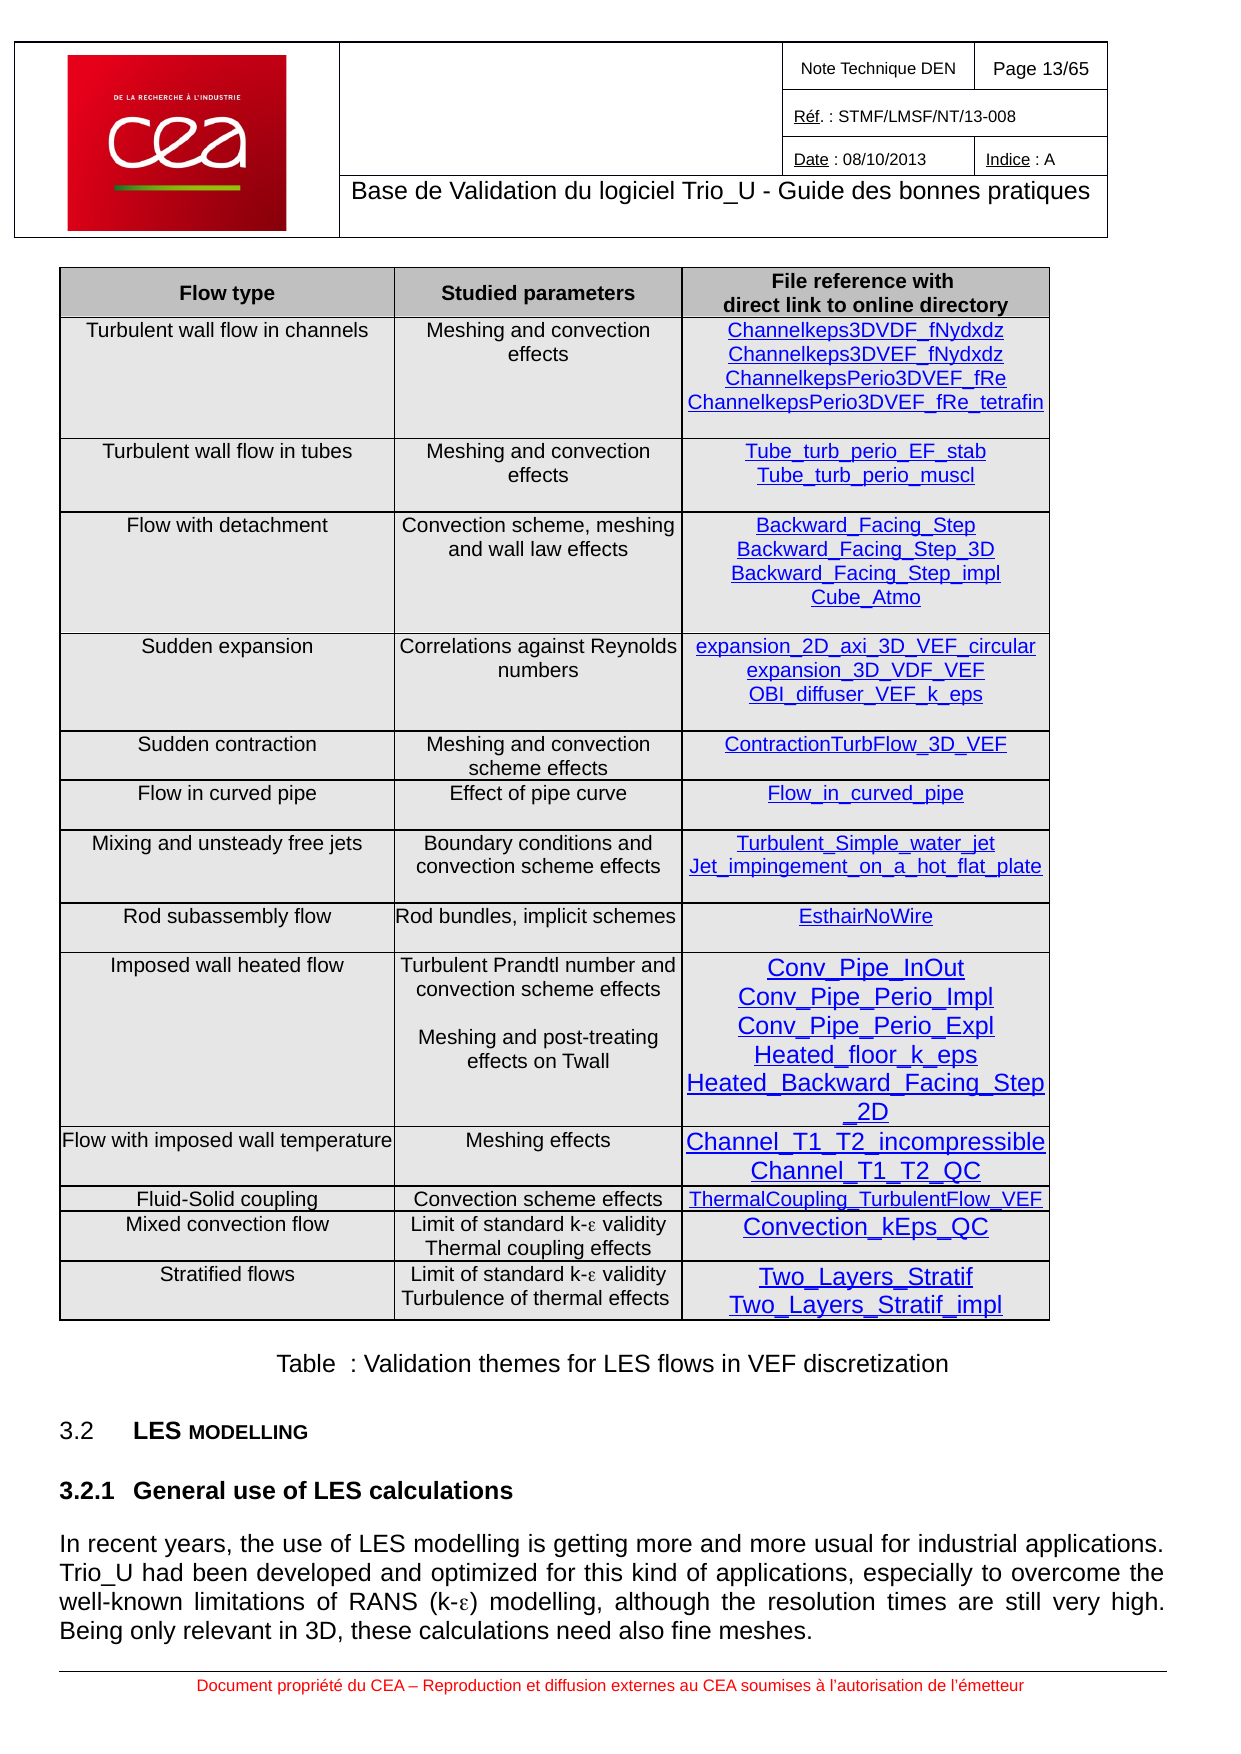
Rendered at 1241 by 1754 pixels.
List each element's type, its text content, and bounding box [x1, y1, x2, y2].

table_cell Flow_in_curved_pipe [683, 781, 1049, 829]
text In recent years, the use of LES modelling is getting more and more usual for industrial applications. Trio_U had been developed and optimized for this kind of applications, especially to overcome the well-known limitations of RANS (k-) modelling, although the resolution times are still very high. Being only relevant in 3D, these calculations need also fine meshes. [59, 1529, 1167, 1644]
table_header Flow type [61, 268, 394, 316]
table_cell Convection scheme effects [395, 1187, 681, 1210]
table_cell Convection_kEps_QC [683, 1212, 1049, 1260]
table_cell Two_Layers_Stratif Two_Layers_Stratif_impl [683, 1262, 1049, 1319]
table_cell Sudden expansion [61, 634, 394, 730]
table_cell Meshing and convection scheme effects [395, 732, 681, 779]
subtitle LES modelling [59, 1416, 1167, 1444]
table_cell Convection scheme, meshing and wall law effects [395, 513, 681, 632]
table_cell Flow in curved pipe [61, 781, 394, 829]
table_cell expansion_2D_axi_3D_VEF_circular expansion_3D_VDF_VEF OBI_diffuser_VEF_k_eps [683, 634, 1049, 730]
table_header File reference with direct link to online directory [683, 268, 1049, 316]
table_cell Mixed convection flow [61, 1212, 394, 1260]
table_cell Turbulent wall flow in channels [61, 318, 394, 438]
table_cell Sudden contraction [61, 732, 394, 779]
table_cell Channelkeps3DVDF_fNydxdz Channelkeps3DVEF_fNydxdz ChannelkepsPerio3DVEF_fRe ChannelkepsPerio3DVEF_fRe_tetrafin [683, 318, 1049, 438]
table_cell ContractionTurbFlow_3D_VEF [683, 732, 1049, 779]
text Table : Validation themes for LES flows in VEF discretization [59, 1349, 1167, 1378]
table_cell Flow with detachment [61, 513, 394, 632]
table_cell Flow with imposed wall temperature [61, 1127, 394, 1185]
table_cell Turbulent_Simple_water_jet Jet_impingement_on_a_hot_flat_plate [683, 831, 1049, 902]
table_cell Rod subassembly flow [61, 904, 394, 952]
table_cell Boundary conditions and convection scheme effects [395, 831, 681, 902]
table_cell Turbulent wall flow in tubes [61, 439, 394, 511]
table_cell Limit of standard k- validity Turbulence of thermal effects [395, 1262, 681, 1319]
table_cell Mixing and unsteady free jets [61, 831, 394, 902]
table_cell Rod bundles, implicit schemes [395, 904, 681, 952]
table_cell Correlations against Reynolds numbers [395, 634, 681, 730]
table_cell Tube_turb_perio_EF_stab Tube_turb_perio_muscl [683, 439, 1049, 511]
table_cell Turbulent Prandtl number and convection scheme effects Meshing and post-treating effects on Twall [395, 953, 681, 1126]
table_cell Channel_T1_T2_incompressible Channel_T1_T2_QC [683, 1127, 1049, 1185]
subtitle General use of LES calculations [59, 1476, 1167, 1504]
table_cell Meshing and convection effects [395, 439, 681, 511]
table_header Studied parameters [395, 268, 681, 316]
table_cell Imposed wall heated flow [61, 953, 394, 1126]
table_cell Backward_Facing_Step Backward_Facing_Step_3D Backward_Facing_Step_impl Cube_Atmo [683, 513, 1049, 632]
table_cell Effect of pipe curve [395, 781, 681, 829]
table_cell Conv_Pipe_InOut Conv_Pipe_Perio_Impl Conv_Pipe_Perio_Expl Heated_floor_k_eps Heated_Backward_Facing_Step_2D [683, 953, 1049, 1126]
table_cell EsthairNoWire [683, 904, 1049, 952]
table_cell Stratified flows [61, 1262, 394, 1319]
table_cell ThermalCoupling_TurbulentFlow_VEF [683, 1187, 1049, 1210]
table_cell Fluid-Solid coupling [61, 1187, 394, 1210]
picture [67, 55, 287, 231]
table_cell Meshing and convection effects [395, 318, 681, 438]
table_cell Meshing effects [395, 1127, 681, 1185]
table_cell Limit of standard k- validity Thermal coupling effects [395, 1212, 681, 1260]
